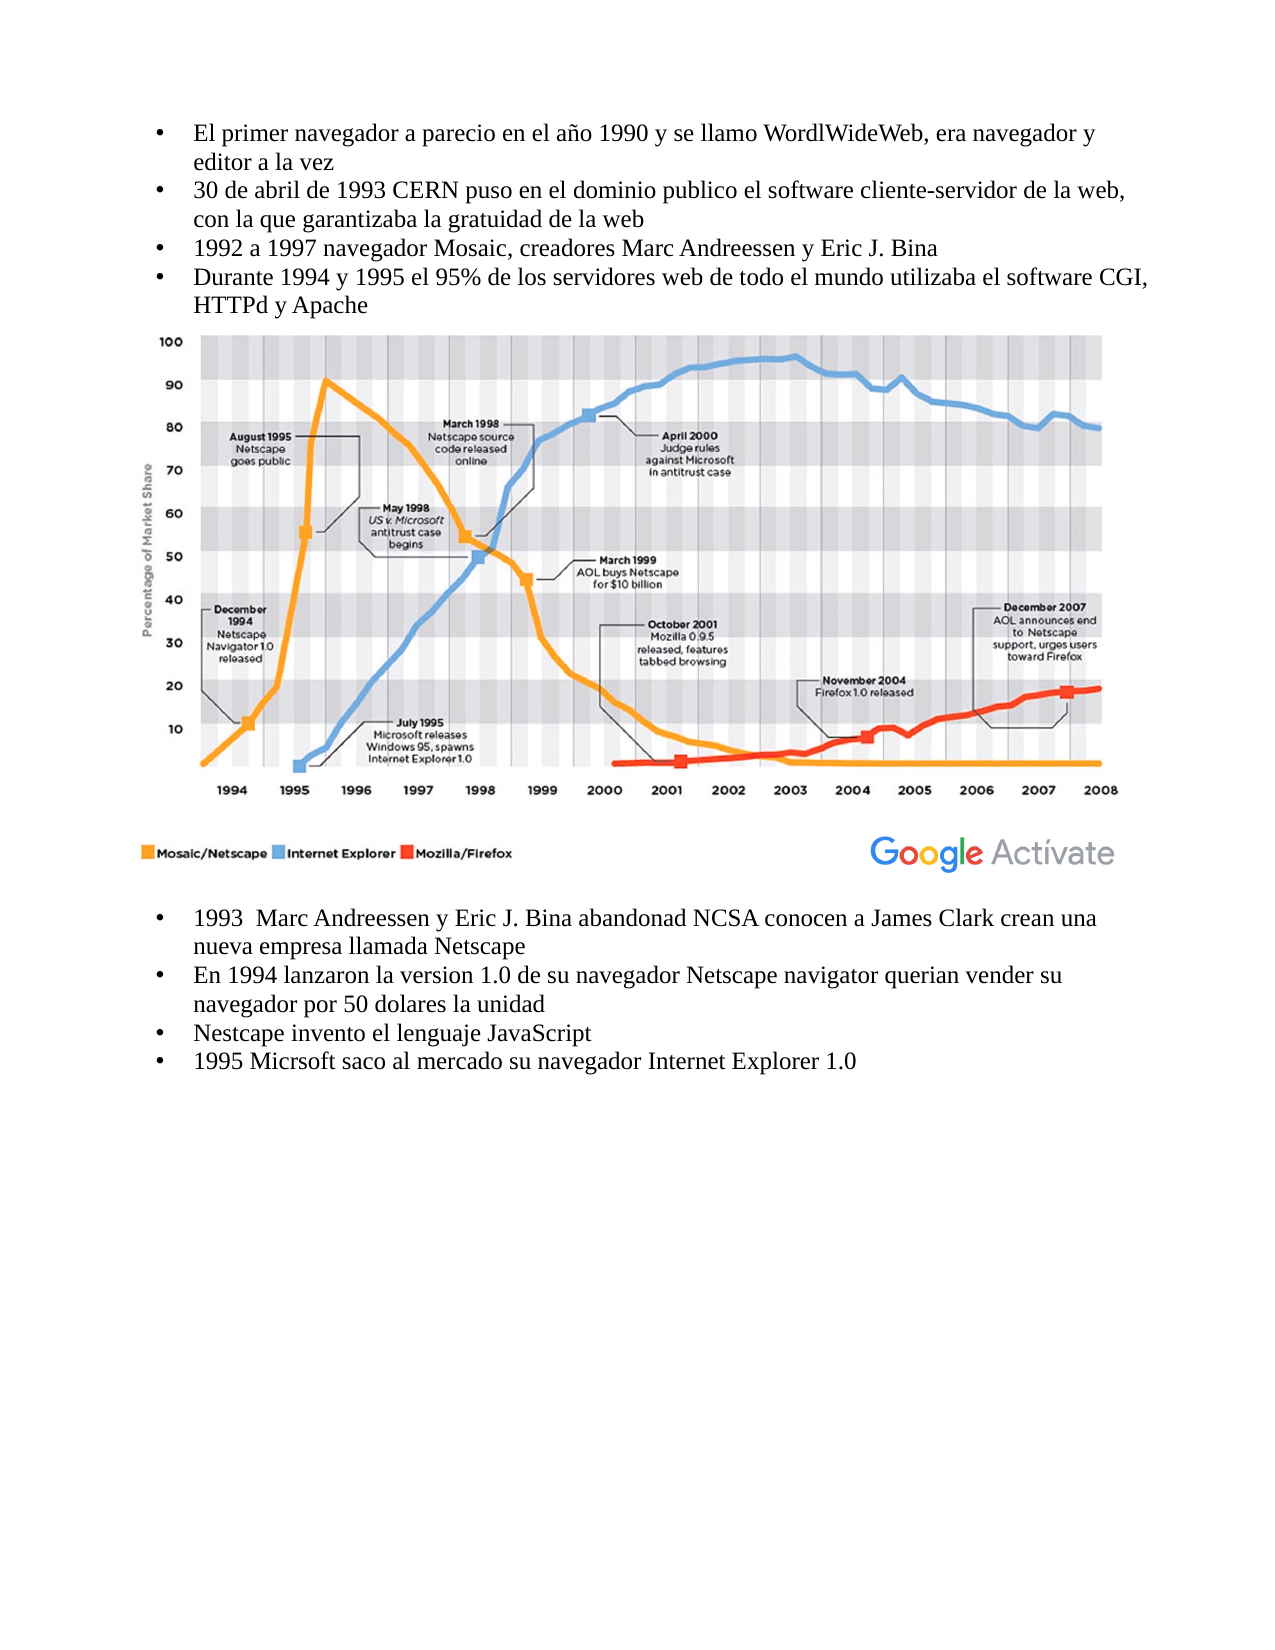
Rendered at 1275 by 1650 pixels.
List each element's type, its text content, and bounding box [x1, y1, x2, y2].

list 1993 Marc Andreessen y Eric J. Bina abandonad NCSA conocen a James Clark crean una nueva empresa llamada Netscape [156, 903, 1157, 960]
list En 1994 lanzaron la version 1.0 de su navegador Netscape navigator querian vender su navegador por 50 dolares la unidad [156, 960, 1157, 1018]
list Durante 1994 y 1995 el 95% de los servidores web de todo el mundo utilizaba el software CGI, HTTPd y Apache [156, 262, 1157, 319]
list 1992 a 1997 navegador Mosaic, creadores Marc Andreessen y Eric J. Bina [156, 233, 1157, 262]
list 30 de abril de 1993 CERN puso en el dominio publico el software cliente-servidor de la web, con la que garantizaba la gratuidad de la web [156, 176, 1157, 233]
list Nestcape invento el lenguaje JavaScript [156, 1018, 1157, 1046]
list 1995 Micrsoft saco al mercado su navegador Internet Explorer 1.0 [156, 1046, 1157, 1075]
picture [118, 319, 1157, 874]
list El primer navegador a parecio en el año 1990 y se llamo WordlWideWeb, era navegador y editor a la vez [156, 118, 1157, 176]
